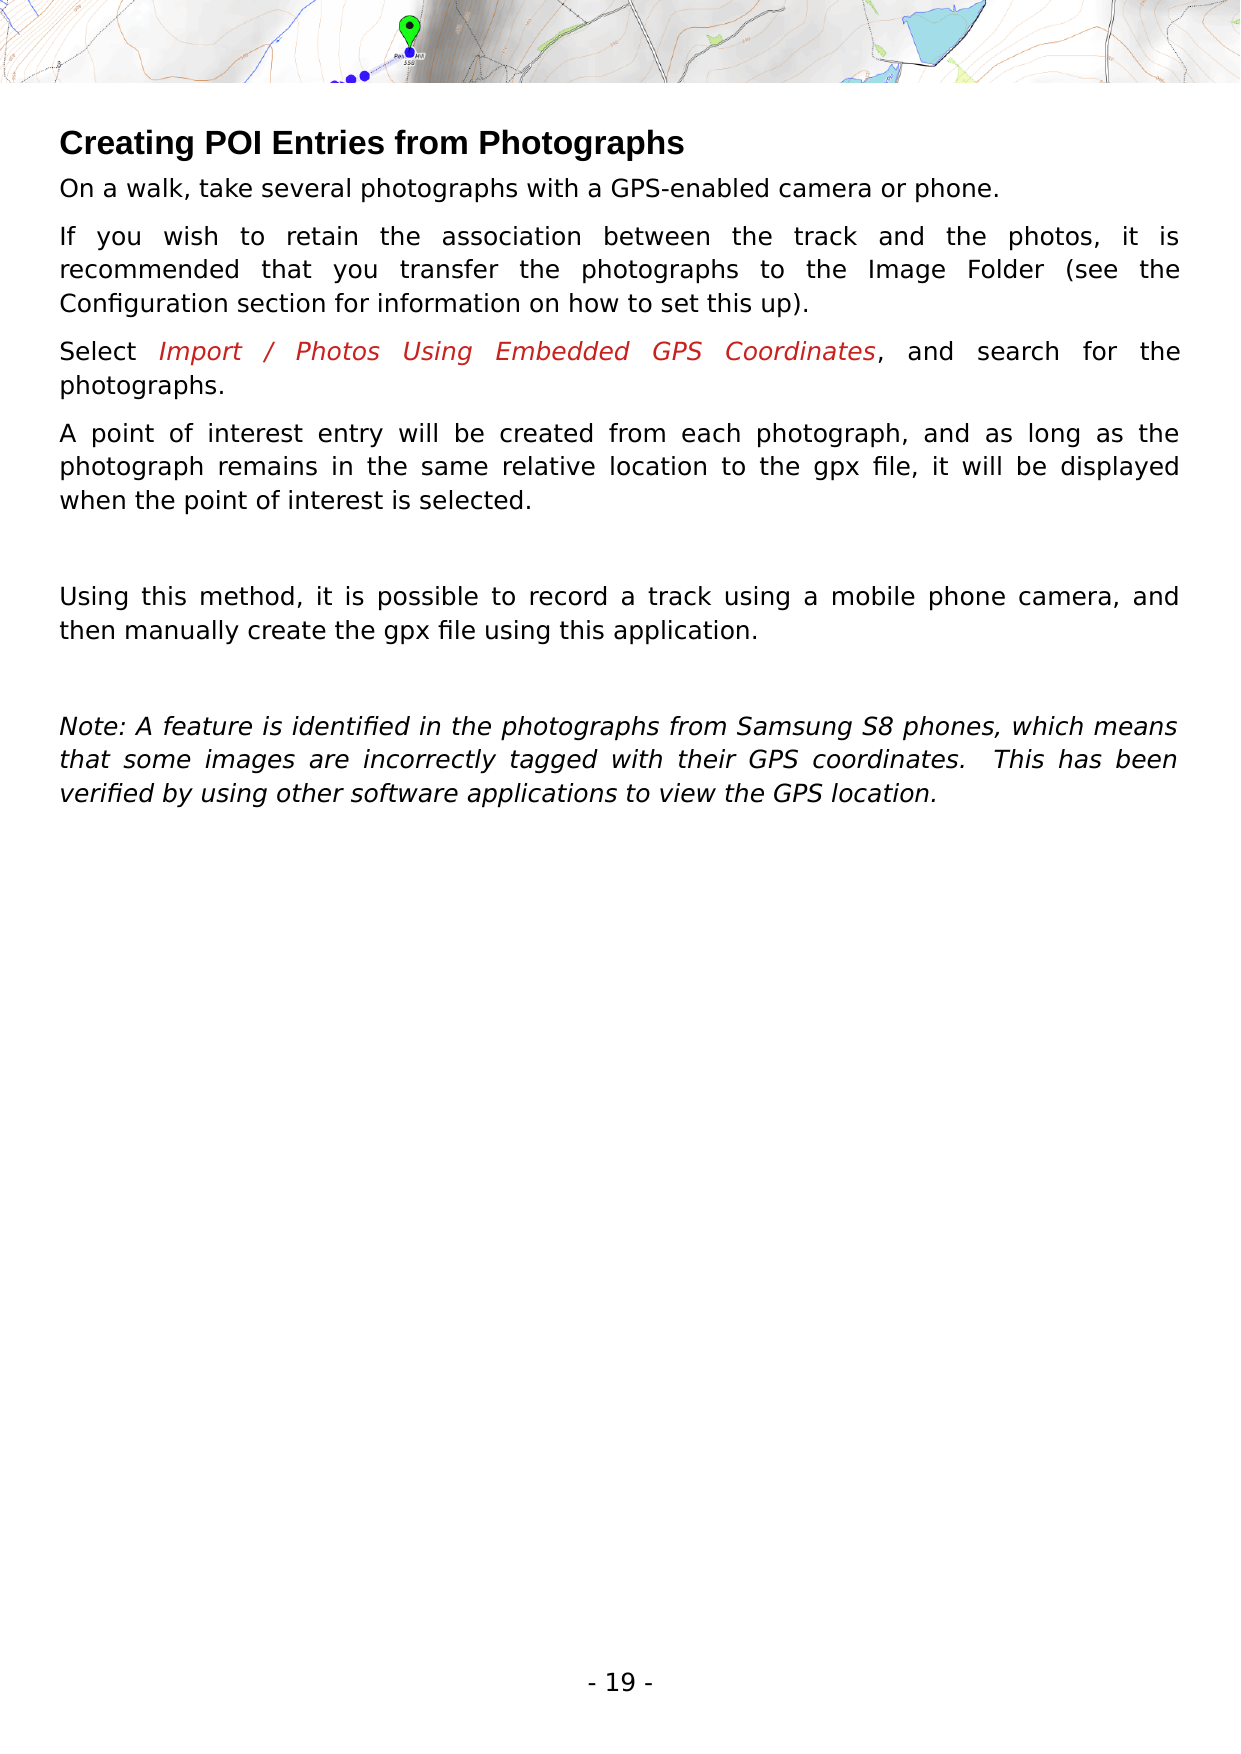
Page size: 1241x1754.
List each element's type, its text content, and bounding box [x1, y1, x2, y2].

text Note: A feature is identified in the photographs from Samsung S8 phones, which means that some images are incorrectly tagged with their GPS coordinates. This has been verified by using other software applications to view the GPS location. [59, 712, 1181, 808]
text If you wish to retain the association between the track and the photos, it is recommended that you transfer the photographs to the Image Folder (see the Configuration section for information on how to set this up). [59, 222, 1181, 318]
text Select Import / Photos Using Embedded GPS Coordinates, and search for the photographs. [59, 337, 1181, 400]
picture [0, 0, 1241, 83]
text A point of interest entry will be created from each photograph, and as long as the photograph remains in the same relative location to the gpx file, it will be displayed when the point of interest is selected. [59, 419, 1181, 515]
subtitle Creating POI Entries from Photographs [59, 123, 1181, 161]
text Using this method, it is possible to record a track using a mobile phone camera, and then manually create the gpx file using this application. [59, 582, 1181, 645]
text On a walk, take several photographs with a GPS-enabled camera or phone. [59, 174, 1181, 203]
